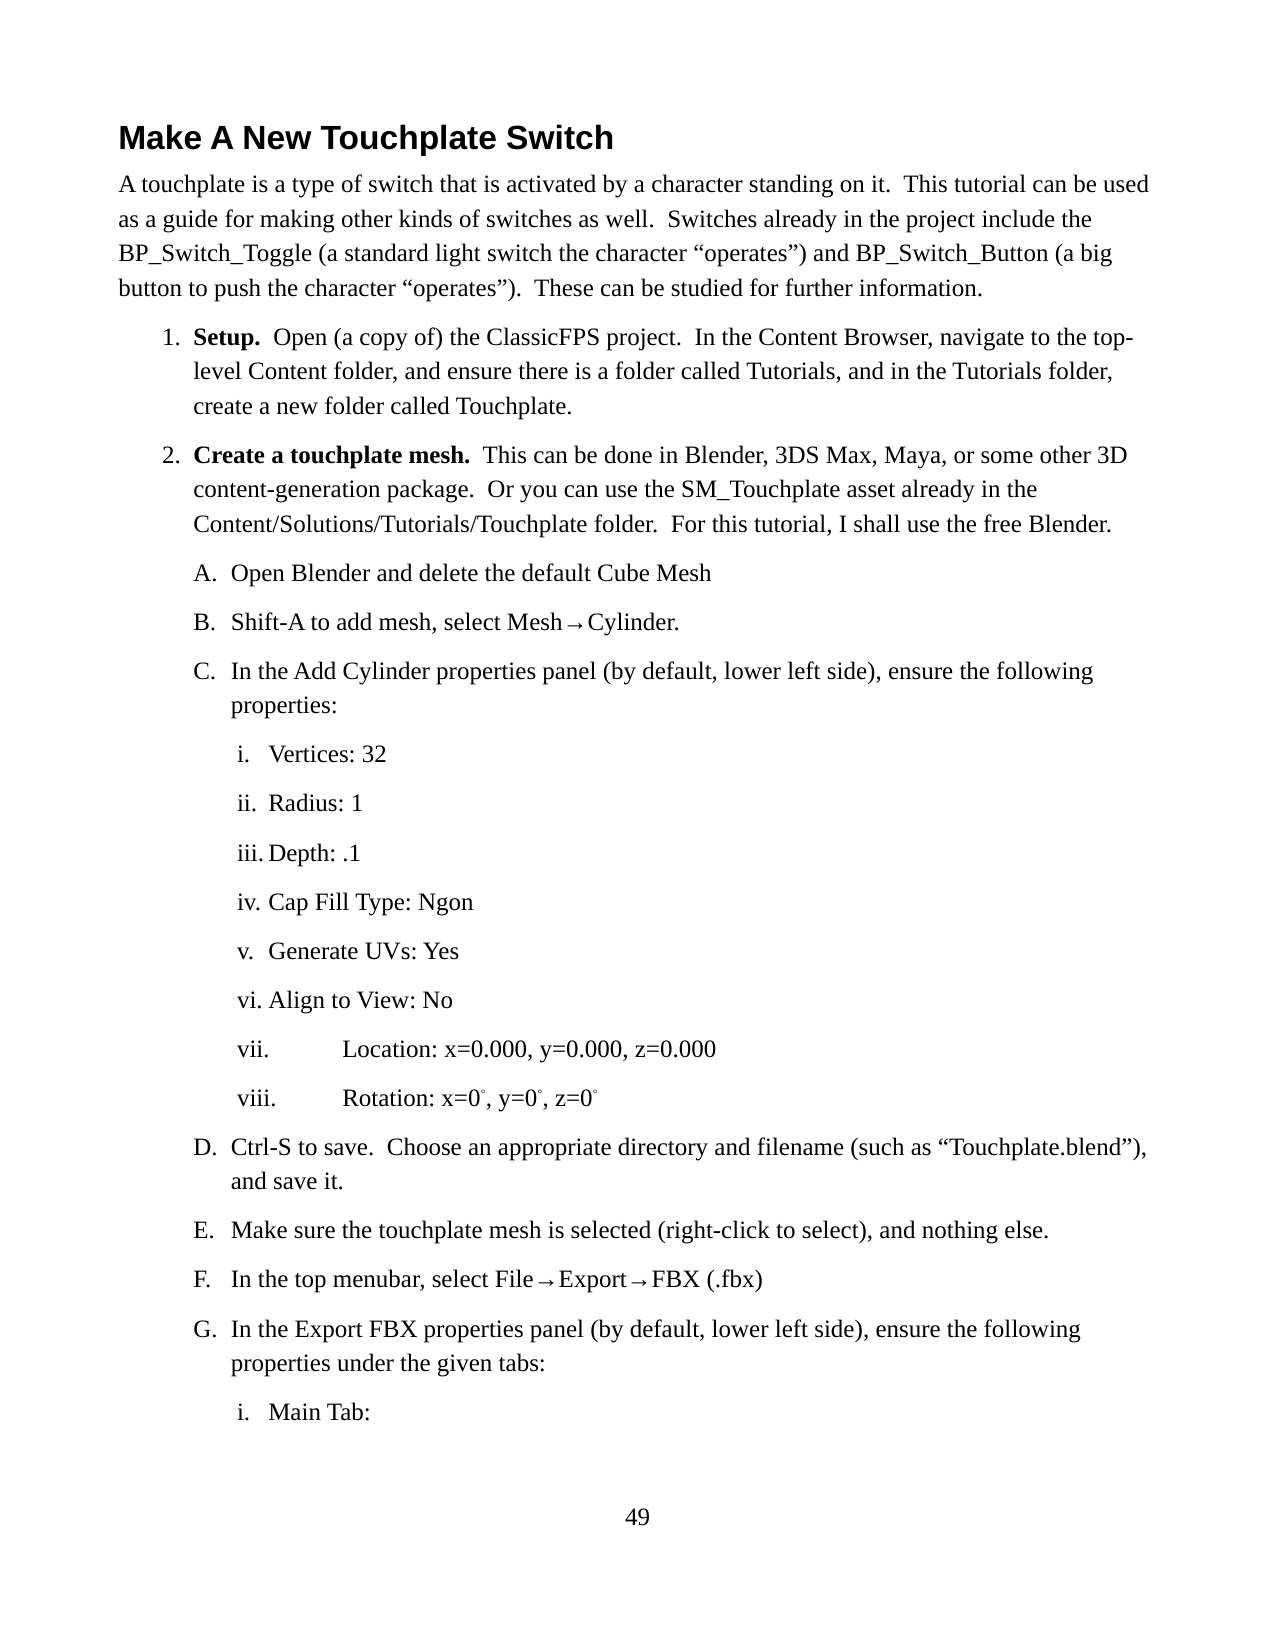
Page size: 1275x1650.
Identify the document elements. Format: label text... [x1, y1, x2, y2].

text A touchplate is a type of switch that is activated by a character standing on it. This tutorial can be used as a guide for making other kinds of switches as well. Switches already in the project include the BP_Switch_Toggle (a standard light switch the character “operates”) and BP_Switch_Button (a big button to push the character “operates”). These can be studied for further information. [118, 169, 1157, 301]
list Ctrl-S to save. Choose an appropriate directory and filename (such as “Touchplate.blend”), and save it. [193, 1132, 1157, 1195]
subtitle Make A New Touchplate Switch [118, 118, 1157, 157]
list Depth: .1 [231, 838, 1157, 866]
list Align to View: No [231, 985, 1157, 1013]
list In the top menubar, select File→Export→FBX (.fbx) [193, 1264, 1157, 1293]
list In the Add Cylinder properties panel (by default, lower left side), ensure the following properties: [193, 656, 1157, 719]
list Setup. Open (a copy of) the ClassicFPS project. In the Content Browser, navigate to the top-level Content folder, and ensure there is a folder called Tutorials, and in the Tutorials folder, create a new folder called Touchplate. [156, 322, 1157, 419]
list Create a touchplate mesh. This can be done in Blender, 3DS Max, Maya, or some other 3D content-generation package. Or you can use the SM_Touchplate asset already in the Content/Solutions/Tutorials/Touchplate folder. For this tutorial, I shall use the free Blender. [156, 440, 1157, 537]
list Location: x=0.000, y=0.000, z=0.000 [231, 1034, 1157, 1063]
list Radius: 1 [231, 788, 1157, 817]
list Cap Fill Type: Ngon [231, 887, 1157, 915]
list Main Tab: [231, 1397, 1157, 1426]
list Vertices: 32 [231, 739, 1157, 768]
list In the Export FBX properties panel (by default, lower left side), ensure the following properties under the given tabs: [193, 1314, 1157, 1377]
list Rotation: x=0◦, y=0◦, z=0◦ [231, 1083, 1157, 1112]
list Shift-A to add mesh, select Mesh→Cylinder. [193, 607, 1157, 636]
list Make sure the touchplate mesh is selected (right-click to select), and nothing else. [193, 1216, 1157, 1244]
list Open Blender and delete the default Cube Mesh [193, 558, 1157, 587]
list Generate UVs: Yes [231, 936, 1157, 964]
